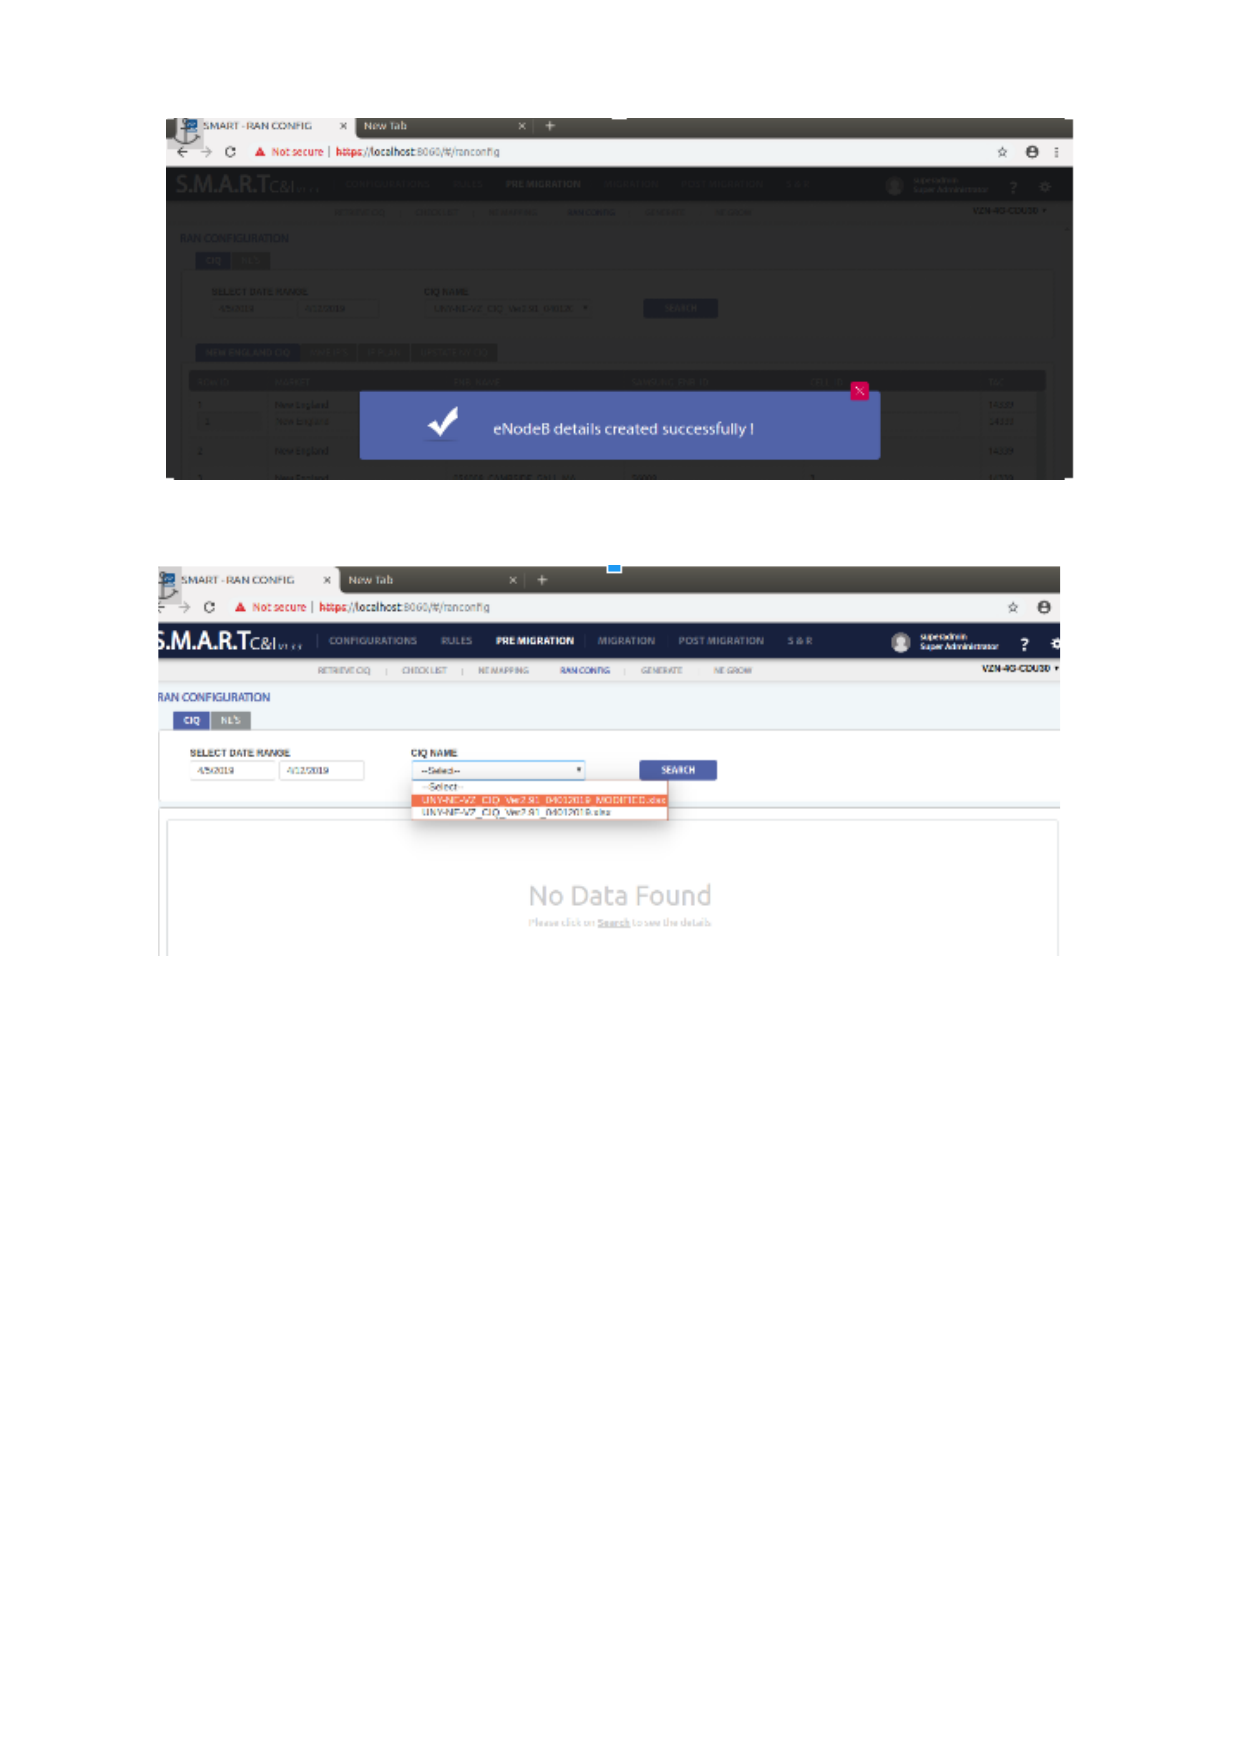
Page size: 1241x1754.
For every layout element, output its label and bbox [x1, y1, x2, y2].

picture [166, 118, 1075, 480]
picture [158, 565, 1061, 956]
